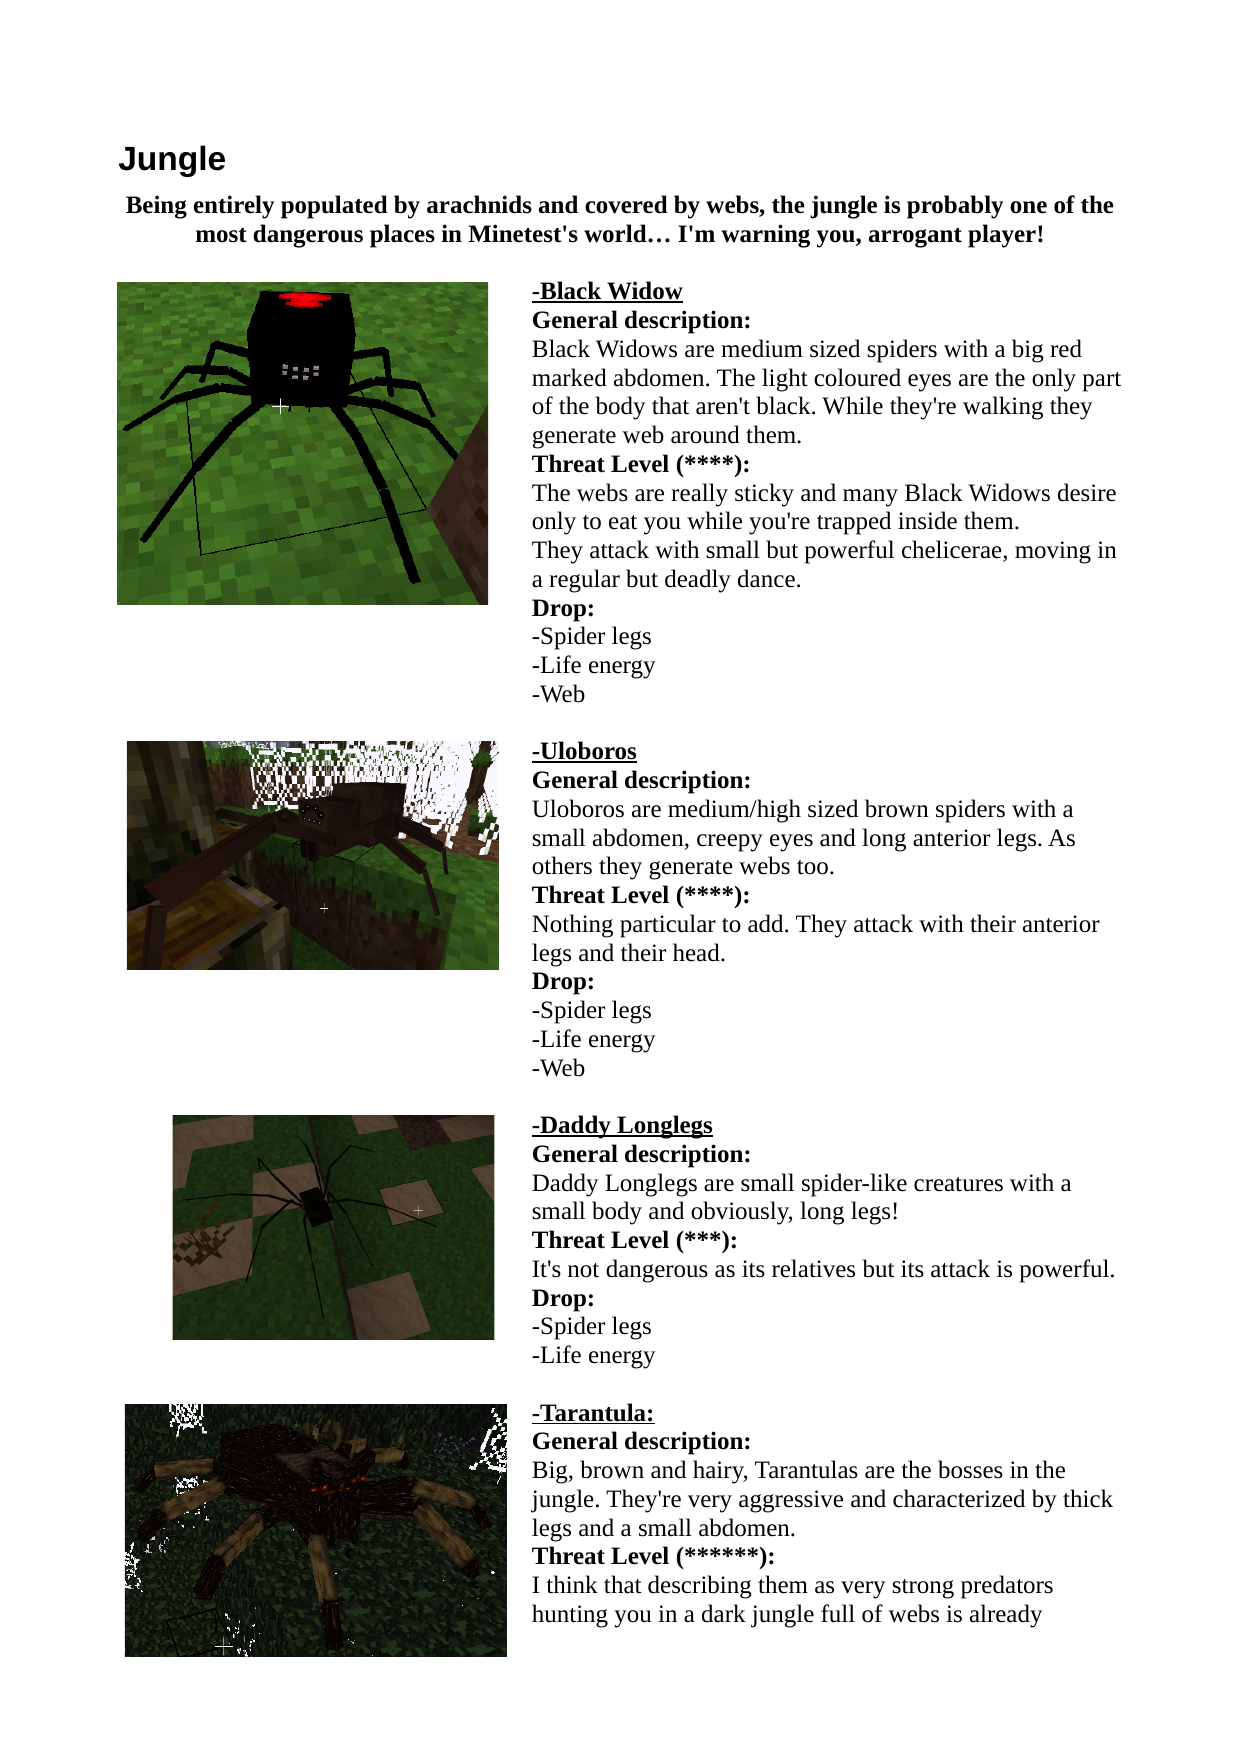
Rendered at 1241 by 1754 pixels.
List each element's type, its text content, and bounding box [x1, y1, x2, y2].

text General description: [532, 305, 1122, 334]
text -Tarantula: [532, 1398, 1122, 1426]
text -Web [532, 1053, 1122, 1081]
text General description: [532, 765, 1122, 794]
text Threat Level (******): [532, 1541, 1122, 1570]
text General description: [532, 1426, 1122, 1455]
picture [172, 1115, 495, 1340]
subtitle Jungle [118, 139, 1122, 178]
picture [124, 1404, 507, 1657]
text -Spider legs [532, 621, 1122, 650]
text Threat Level (****): [532, 880, 1122, 909]
text Uloboros are medium/high sized brown spiders with a small abdomen, creepy eyes and long anterior legs. As others they generate webs too. [532, 794, 1122, 880]
text -Web [532, 679, 1122, 708]
picture [126, 741, 499, 970]
text -Spider legs [532, 995, 1122, 1024]
text Drop: [532, 1283, 1122, 1311]
text -Life energy [532, 1024, 1122, 1053]
text -Spider legs [532, 1311, 1122, 1340]
text -Black Widow [532, 276, 1122, 305]
text -Life energy [532, 650, 1122, 679]
picture [117, 282, 489, 605]
text The webs are really sticky and many Black Widows desire only to eat you while you're trapped inside them. [532, 478, 1122, 535]
text Big, brown and hairy, Tarantulas are the bosses in the jungle. They're very aggressive and characterized by thick legs and a small abdomen. [532, 1455, 1122, 1541]
text Black Widows are medium sized spiders with a big red marked abdomen. The light coloured eyes are the only part of the body that aren't black. While they're walking they generate web around them. [532, 334, 1122, 449]
text I think that describing them as very strong predators hunting you in a dark jungle full of webs is already [532, 1570, 1122, 1628]
text -Daddy Longlegs [532, 1110, 1122, 1139]
text -Uloboros [532, 736, 1122, 765]
text They attack with small but powerful chelicerae, moving in a regular but deadly dance. [532, 535, 1122, 593]
text General description: [532, 1139, 1122, 1168]
text -Life energy [532, 1340, 1122, 1369]
text Drop: [532, 593, 1122, 621]
text It's not dangerous as its relatives but its attack is powerful. [532, 1254, 1122, 1283]
text Being entirely populated by arachnids and covered by webs, the jungle is probably one of the most dangerous places in Minetest's world… I'm warning you, arrogant player! [118, 190, 1122, 248]
text Threat Level (****): [532, 449, 1122, 478]
text Threat Level (***): [532, 1225, 1122, 1254]
text Nothing particular to add. They attack with their anterior legs and their head. [532, 909, 1122, 966]
text Drop: [532, 966, 1122, 995]
text Daddy Longlegs are small spider-like creatures with a small body and obviously, long legs! [532, 1168, 1122, 1225]
